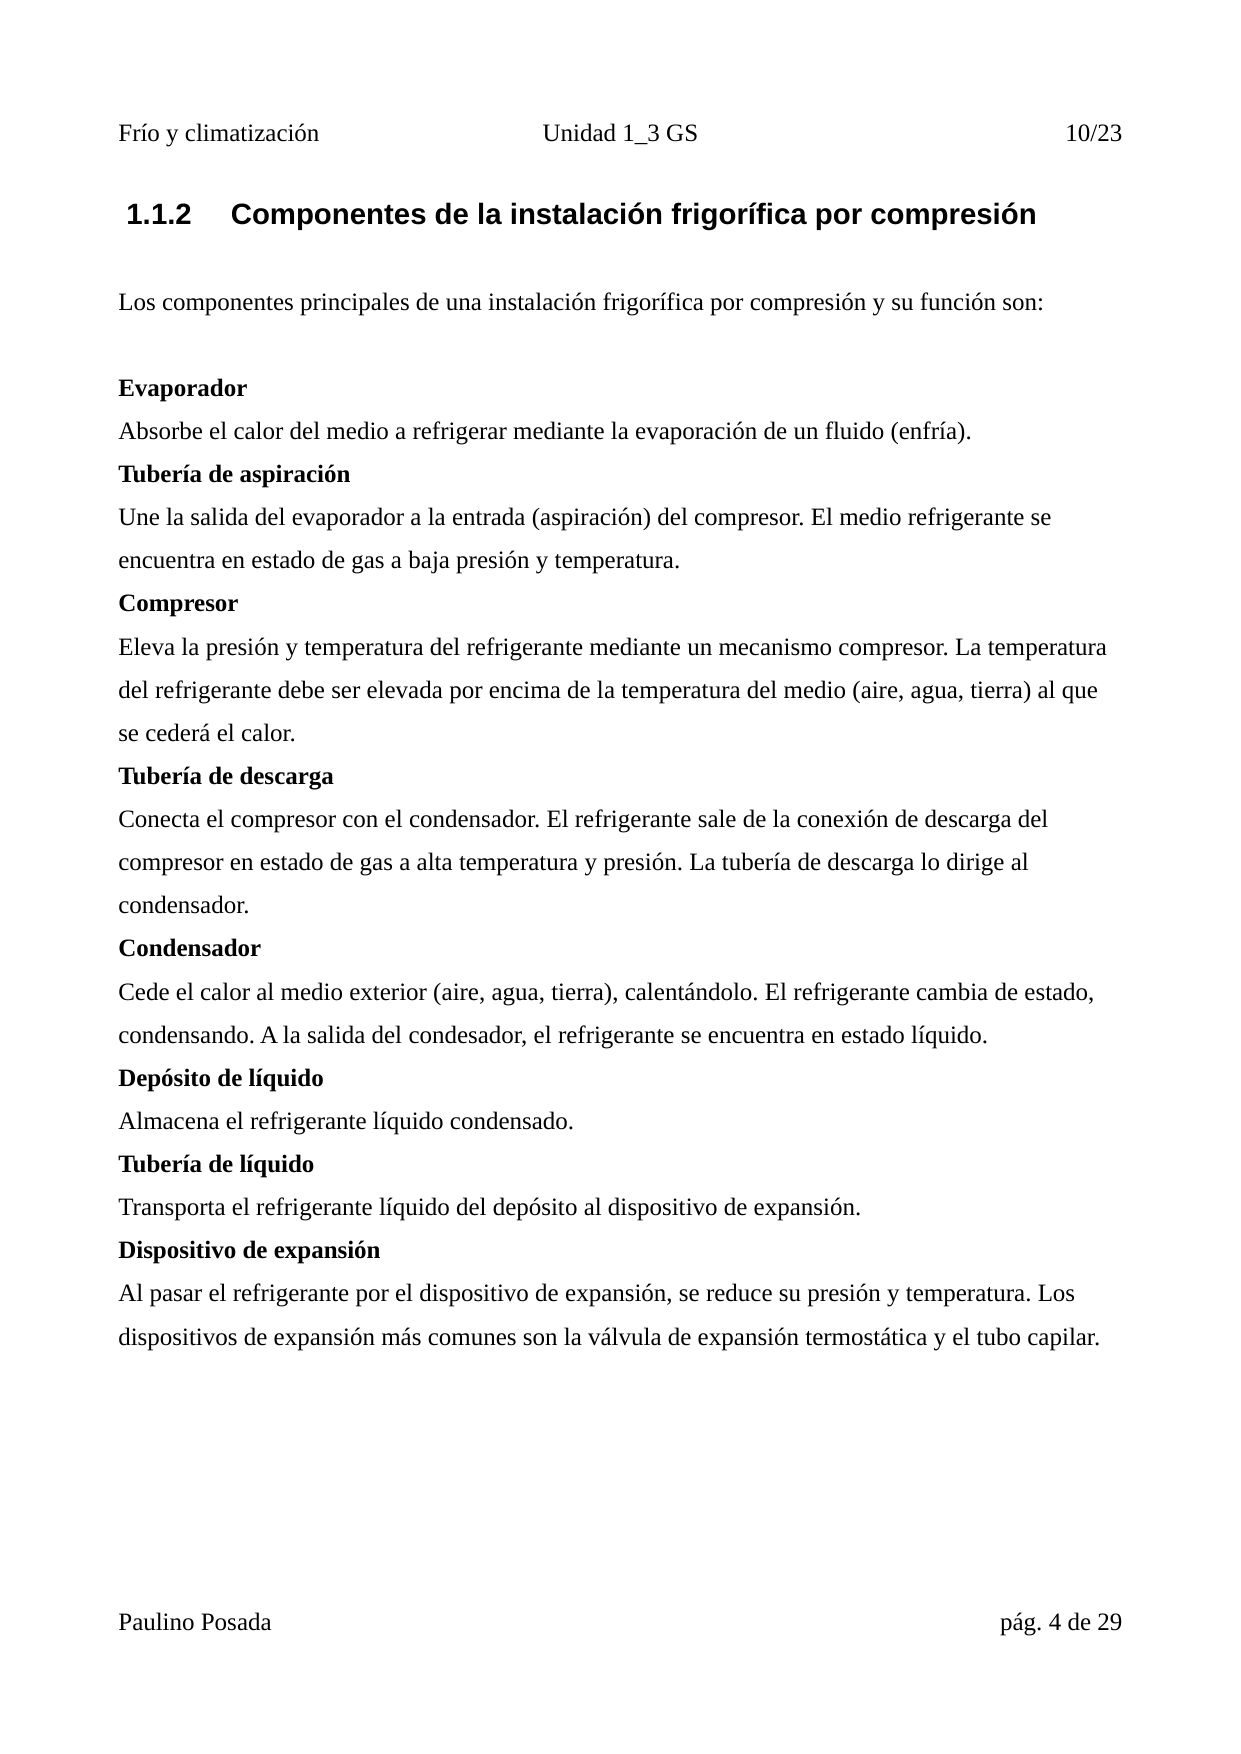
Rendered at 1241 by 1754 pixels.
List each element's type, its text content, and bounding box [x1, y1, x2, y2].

text Cede el calor al medio exterior (aire, agua, tierra), calentándolo. El refrigerante cambia de estado, condensando. A la salida del condesador, el refrigerante se encuentra en estado líquido. [118, 977, 1122, 1048]
text Eleva la presión y temperatura del refrigerante mediante un mecanismo compresor. La temperatura del refrigerante debe ser elevada por encima de la temperatura del medio (aire, agua, tierra) al que se cederá el calor. [118, 632, 1122, 747]
text Absorbe el calor del medio a refrigerar mediante la evaporación de un fluido (enfría). [118, 416, 1122, 445]
text Tubería de aspiración [118, 459, 1122, 488]
text Evaporador [118, 373, 1122, 402]
text Une la salida del evaporador a la entrada (aspiración) del compresor. El medio refrigerante se encuentra en estado de gas a baja presión y temperatura. [118, 502, 1122, 574]
text Los componentes principales de una instalación frigorífica por compresión y su función son: [118, 287, 1122, 315]
text Dispositivo de expansión [118, 1235, 1122, 1264]
text Transporta el refrigerante líquido del depósito al dispositivo de expansión. [118, 1192, 1122, 1221]
text Al pasar el refrigerante por el dispositivo de expansión, se reduce su presión y temperatura. Los dispositivos de expansión más comunes son la válvula de expansión termostática y el tubo capilar. [118, 1278, 1122, 1350]
text Tubería de descarga [118, 761, 1122, 790]
text Depósito de líquido [118, 1063, 1122, 1092]
text Almacena el refrigerante líquido condensado. [118, 1106, 1122, 1135]
text Condensador [118, 933, 1122, 962]
subtitle Componentes de la instalación frigorífica por compresión [118, 197, 1122, 231]
text Conecta el compresor con el condensador. El refrigerante sale de la conexión de descarga del compresor en estado de gas a alta temperatura y presión. La tubería de descarga lo dirige al condensador. [118, 804, 1122, 919]
text Compresor [118, 588, 1122, 617]
text Tubería de líquido [118, 1149, 1122, 1178]
